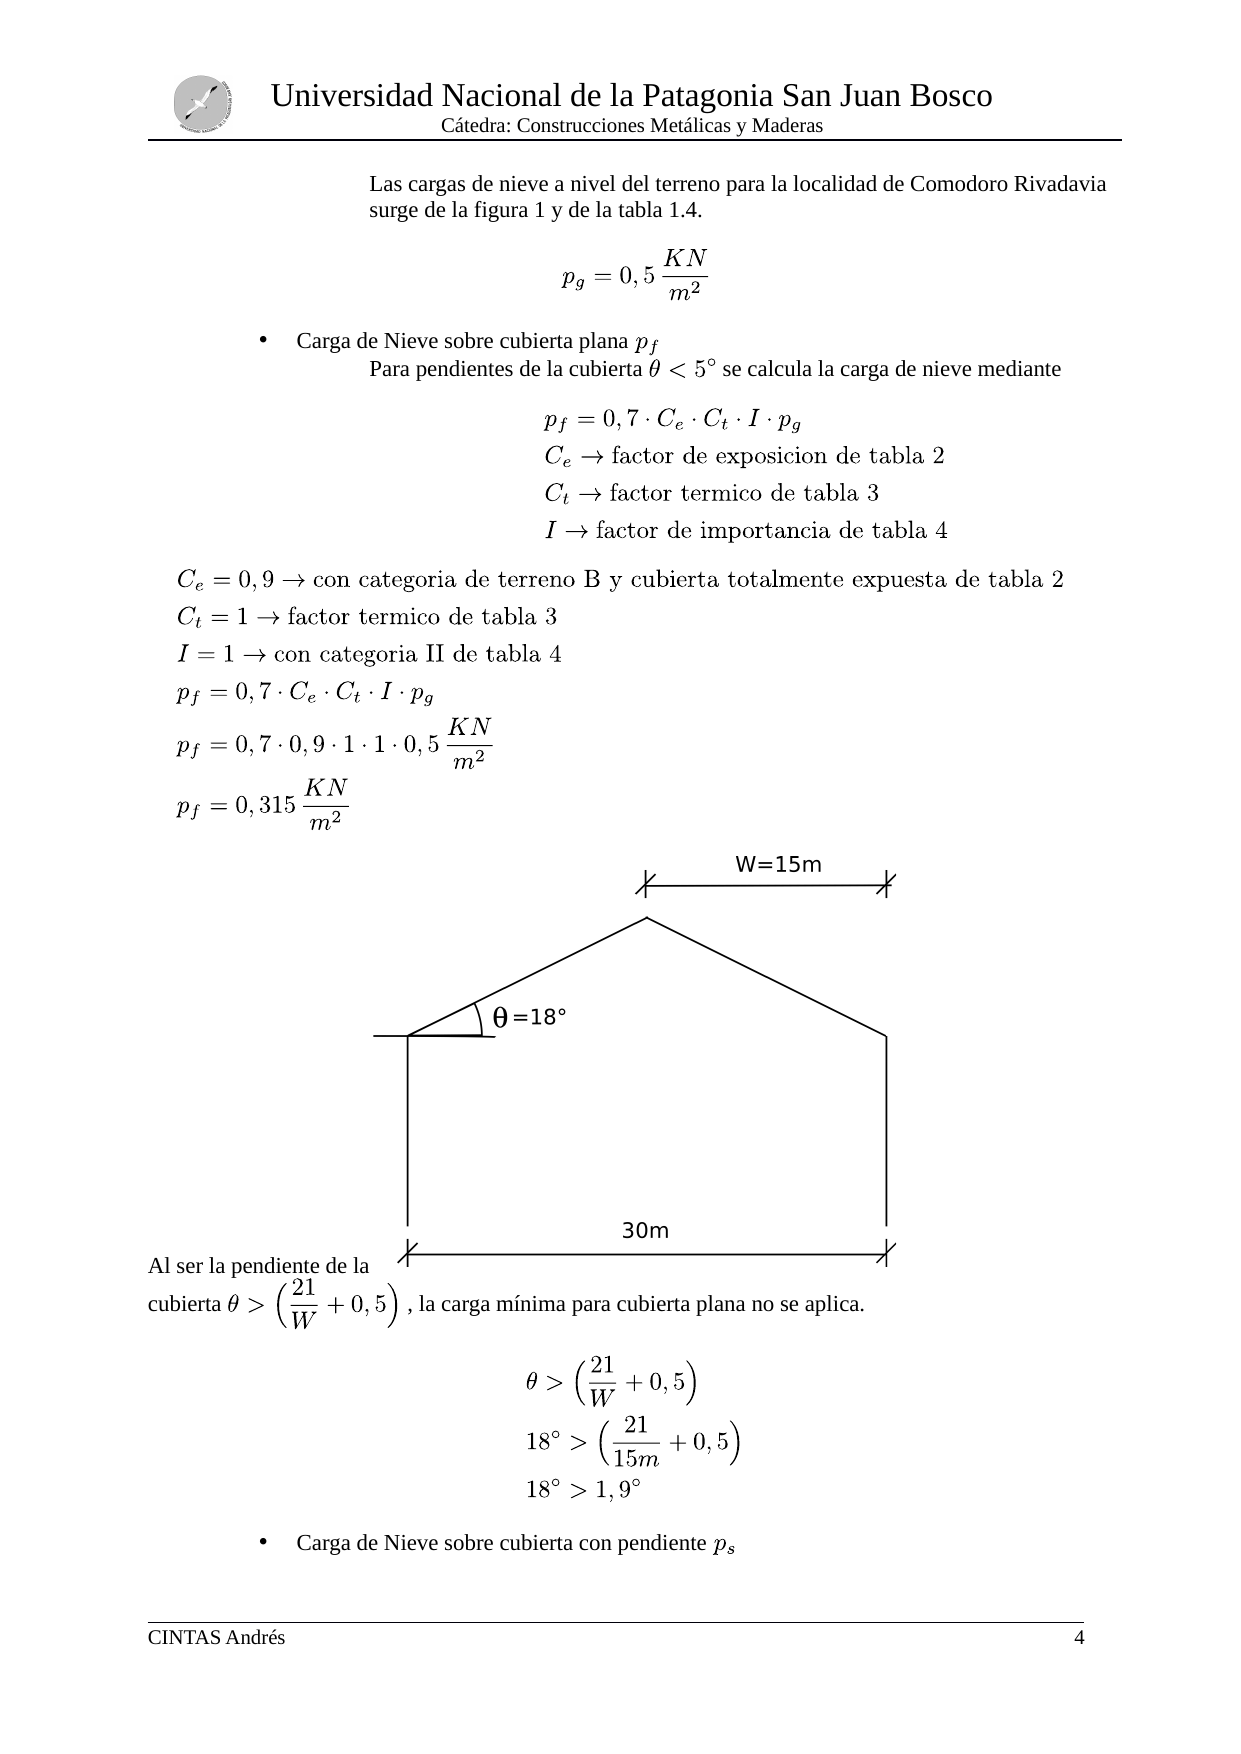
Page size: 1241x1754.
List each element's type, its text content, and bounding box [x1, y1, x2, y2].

list Carga de Nieve sobre cubierta plana [259, 327, 1122, 356]
text Las cargas de nieve a nivel del terreno para la localidad de Comodoro Rivadavia surge de la figura 1 y de la tabla 1.4. [148, 170, 1122, 223]
picture [373, 856, 897, 1267]
list Carga de Nieve sobre cubierta con pendiente [259, 1528, 1122, 1555]
text Al ser la pendiente de la cubierta , la carga mínima para cubierta plana no se aplica. [148, 1252, 1122, 1329]
text Para pendientes de la cubierta se calcula la carga de nieve mediante [148, 356, 1122, 382]
picture [173, 75, 233, 134]
